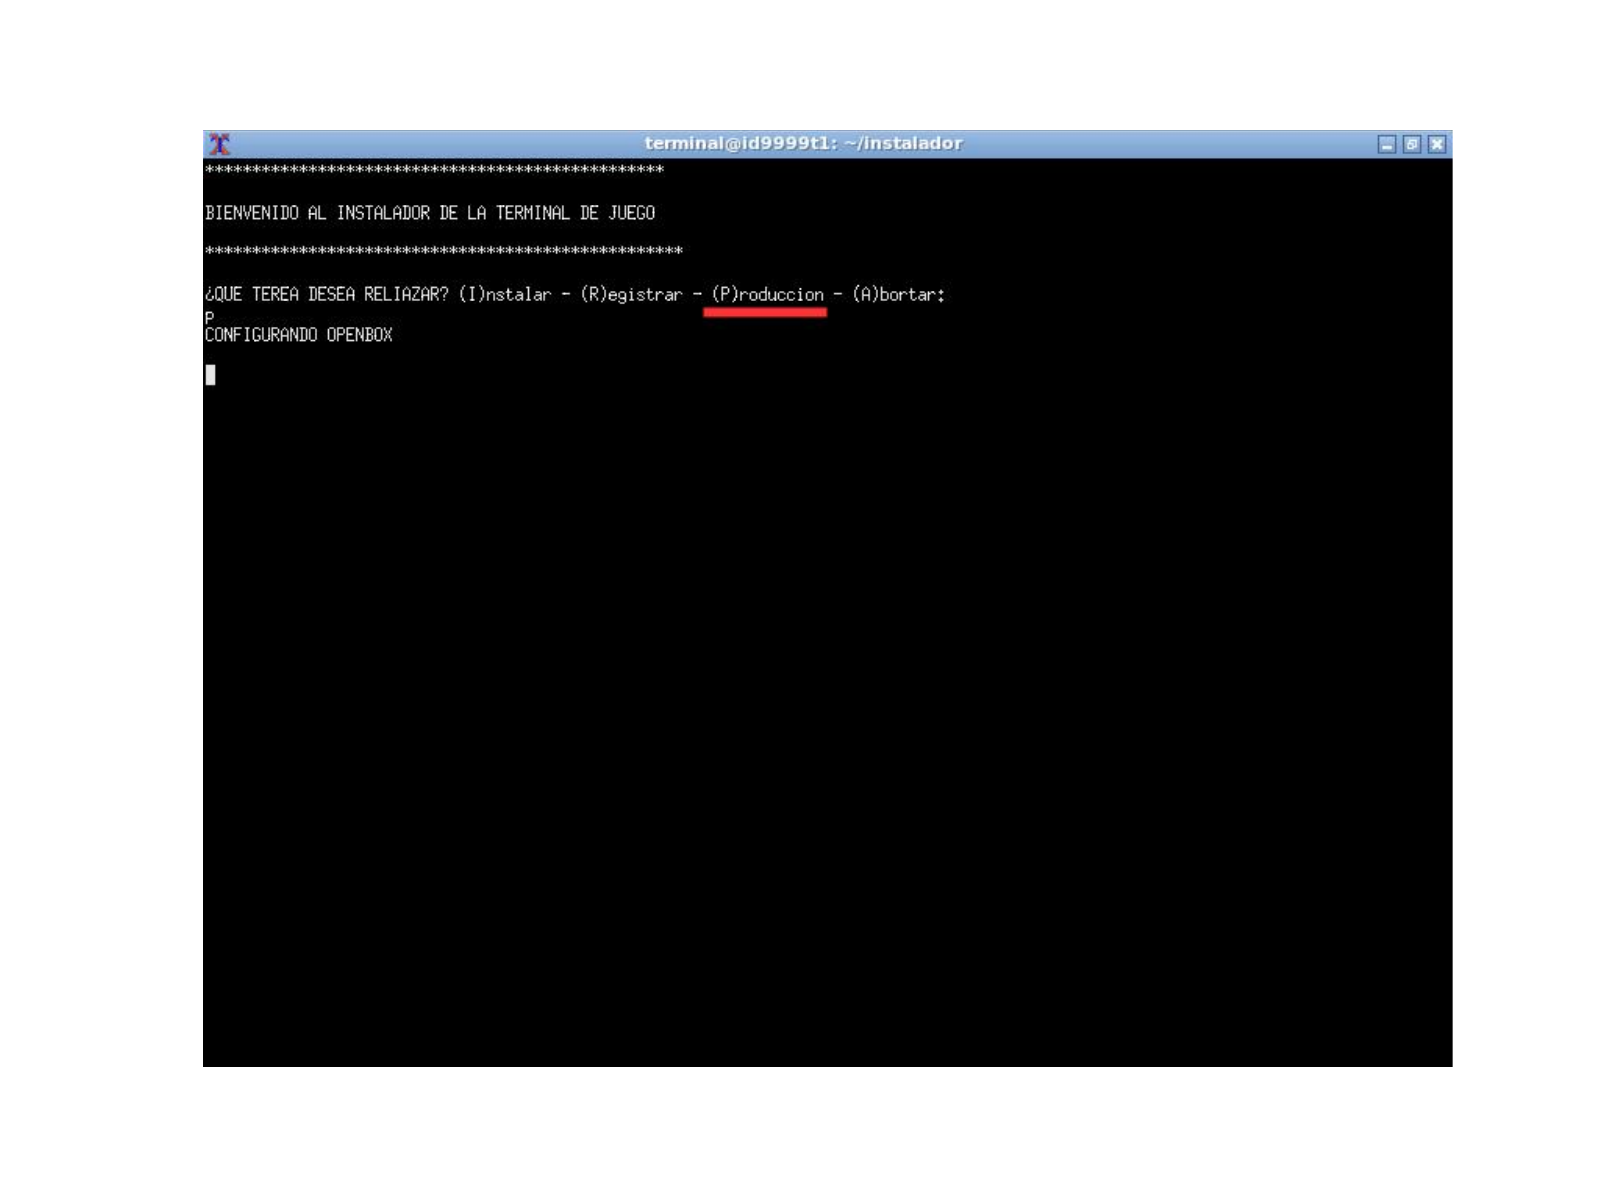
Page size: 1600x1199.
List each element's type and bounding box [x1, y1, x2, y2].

picture [203, 130, 1453, 1067]
